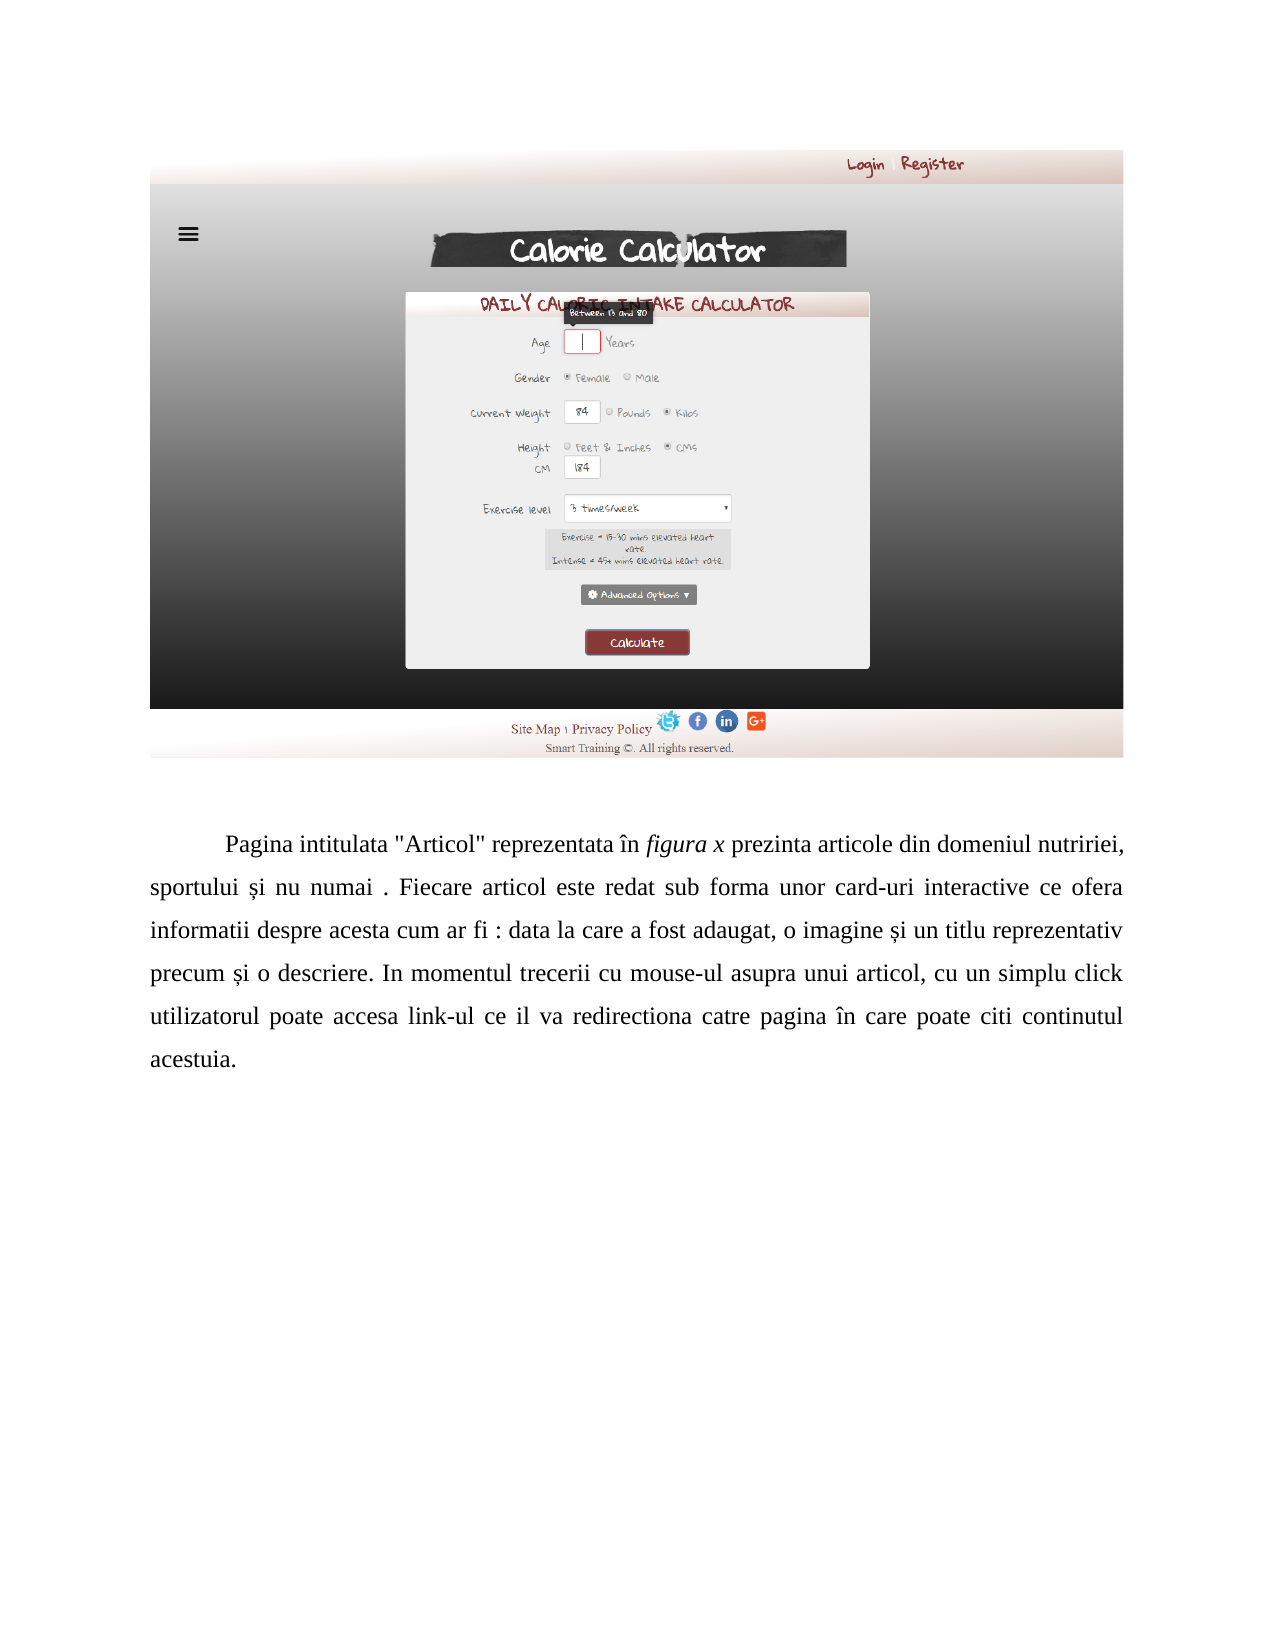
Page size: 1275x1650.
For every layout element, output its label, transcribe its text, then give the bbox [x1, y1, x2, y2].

picture [150, 150, 1124, 758]
text Pagina intitulata "Articol" reprezentata în figura x prezinta articole din domeniul nutririei, sportului și nu numai . Fiecare articol este redat sub forma unor card-uri interactive ce ofera informatii despre acesta cum ar fi : data la care a fost adaugat, o imagine și un titlu reprezentativ precum și o descriere. In momentul trecerii cu mouse-ul asupra unui articol, cu un simplu click utilizatorul poate accesa link-ul ce il va redirectiona catre pagina în care poate citi continutul acestuia. [150, 829, 1125, 1073]
